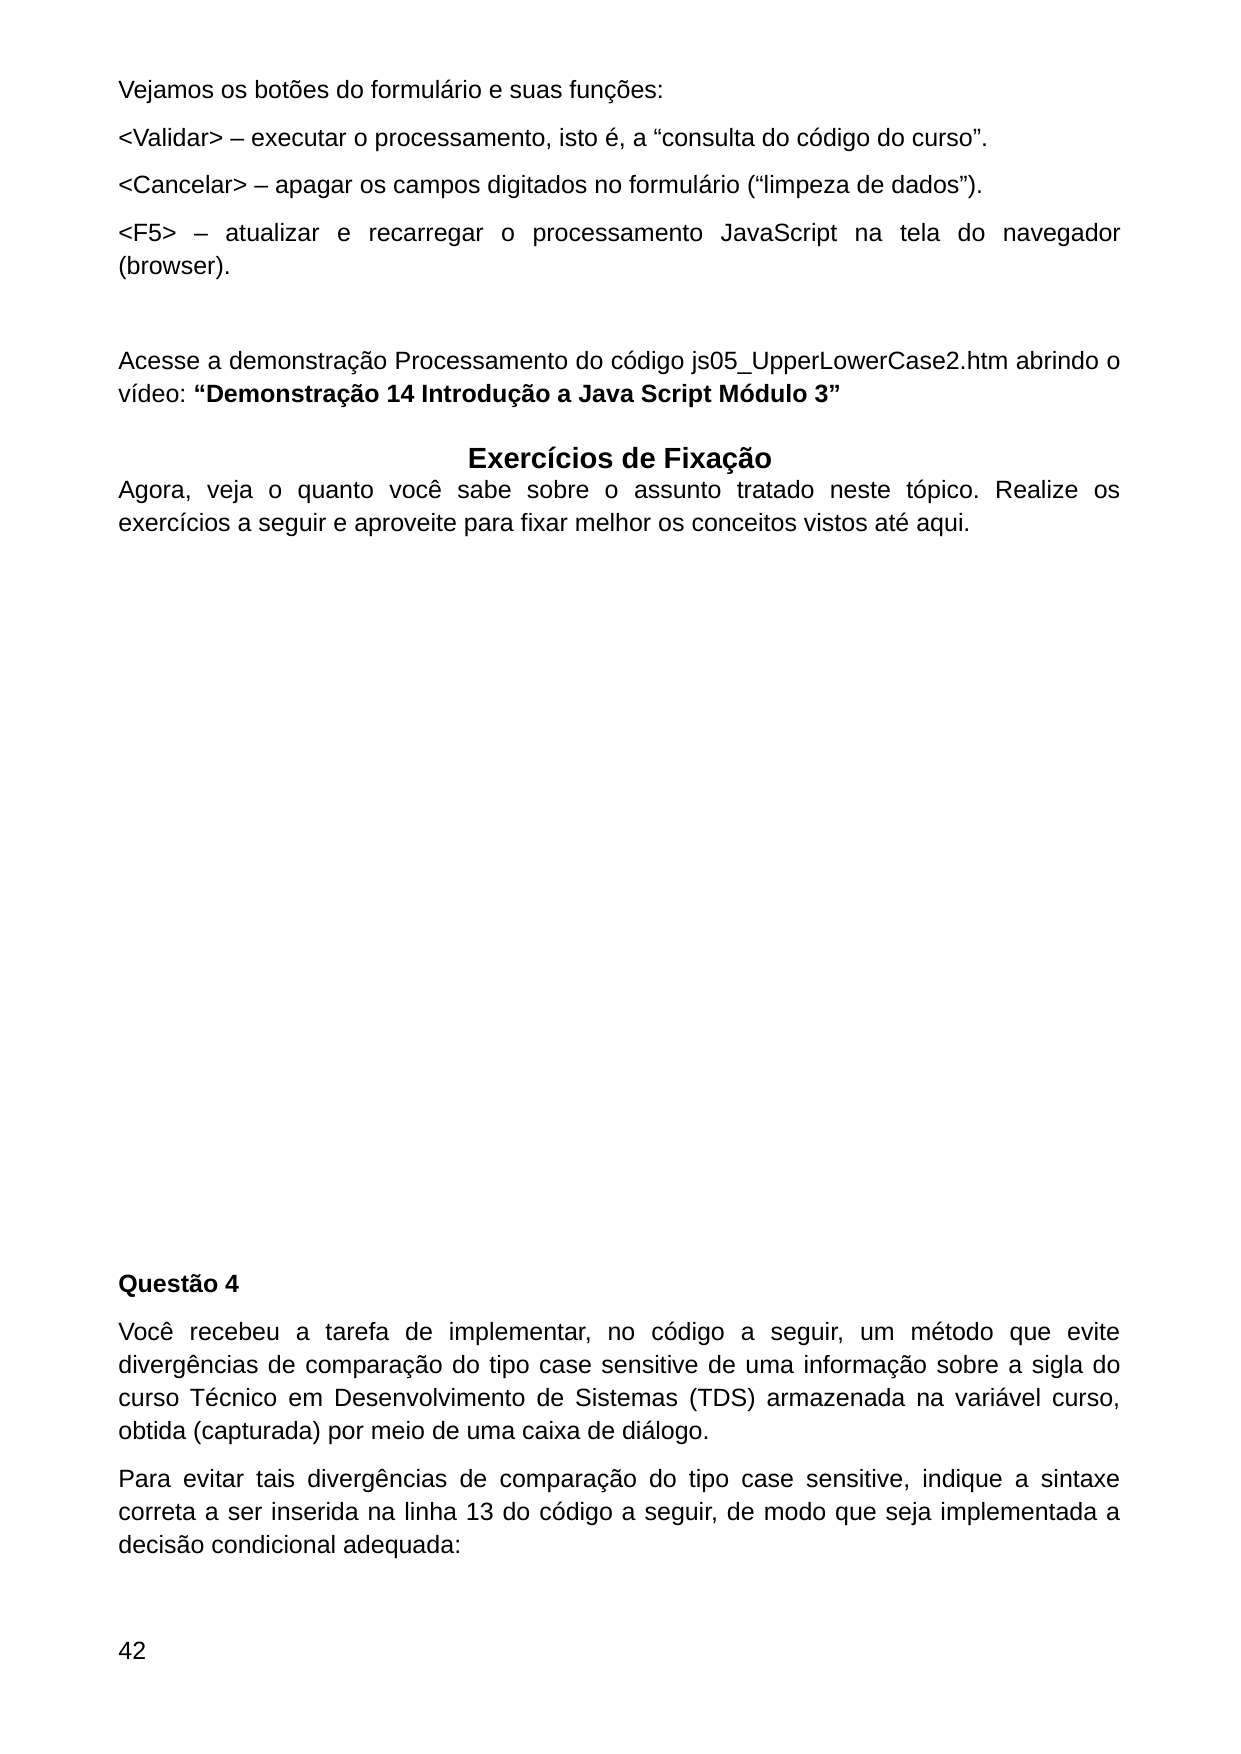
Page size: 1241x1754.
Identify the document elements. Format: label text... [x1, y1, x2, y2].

text <Validar> – executar o processamento, isto é, a “consulta do código do curso”. [118, 123, 1122, 151]
text Questão 4 [118, 1269, 1122, 1298]
text Vejamos os botões do formulário e suas funções: [118, 75, 1122, 104]
text Você recebeu a tarefa de implementar, no código a seguir, um método que evite divergências de comparação do tipo case sensitive de uma informação sobre a sigla do curso Técnico em Desenvolvimento de Sistemas (TDS) armazenada na variável curso, obtida (capturada) por meio de uma caixa de diálogo. [118, 1317, 1122, 1445]
text Acesse a demonstração Processamento do código js05_UpperLowerCase2.htm abrindo o vídeo: “Demonstração 14 Introdução a Java Script Módulo 3” [118, 346, 1122, 408]
text <F5> – atualizar e recarregar o processamento JavaScript na tela do navegador (browser). [118, 218, 1122, 279]
text <Cancelar> – apagar os campos digitados no formulário (“limpeza de dados”). [118, 170, 1122, 199]
text Agora, veja o quanto você sabe sobre o assunto tratado neste tópico. Realize os exercícios a seguir e aproveite para fixar melhor os conceitos vistos até aqui. [118, 475, 1122, 537]
subtitle Exercícios de Fixação [118, 441, 1122, 475]
text Para evitar tais divergências de comparação do tipo case sensitive, indique a sintaxe correta a ser inserida na linha 13 do código a seguir, de modo que seja implementada a decisão condicional adequada: [118, 1464, 1122, 1558]
